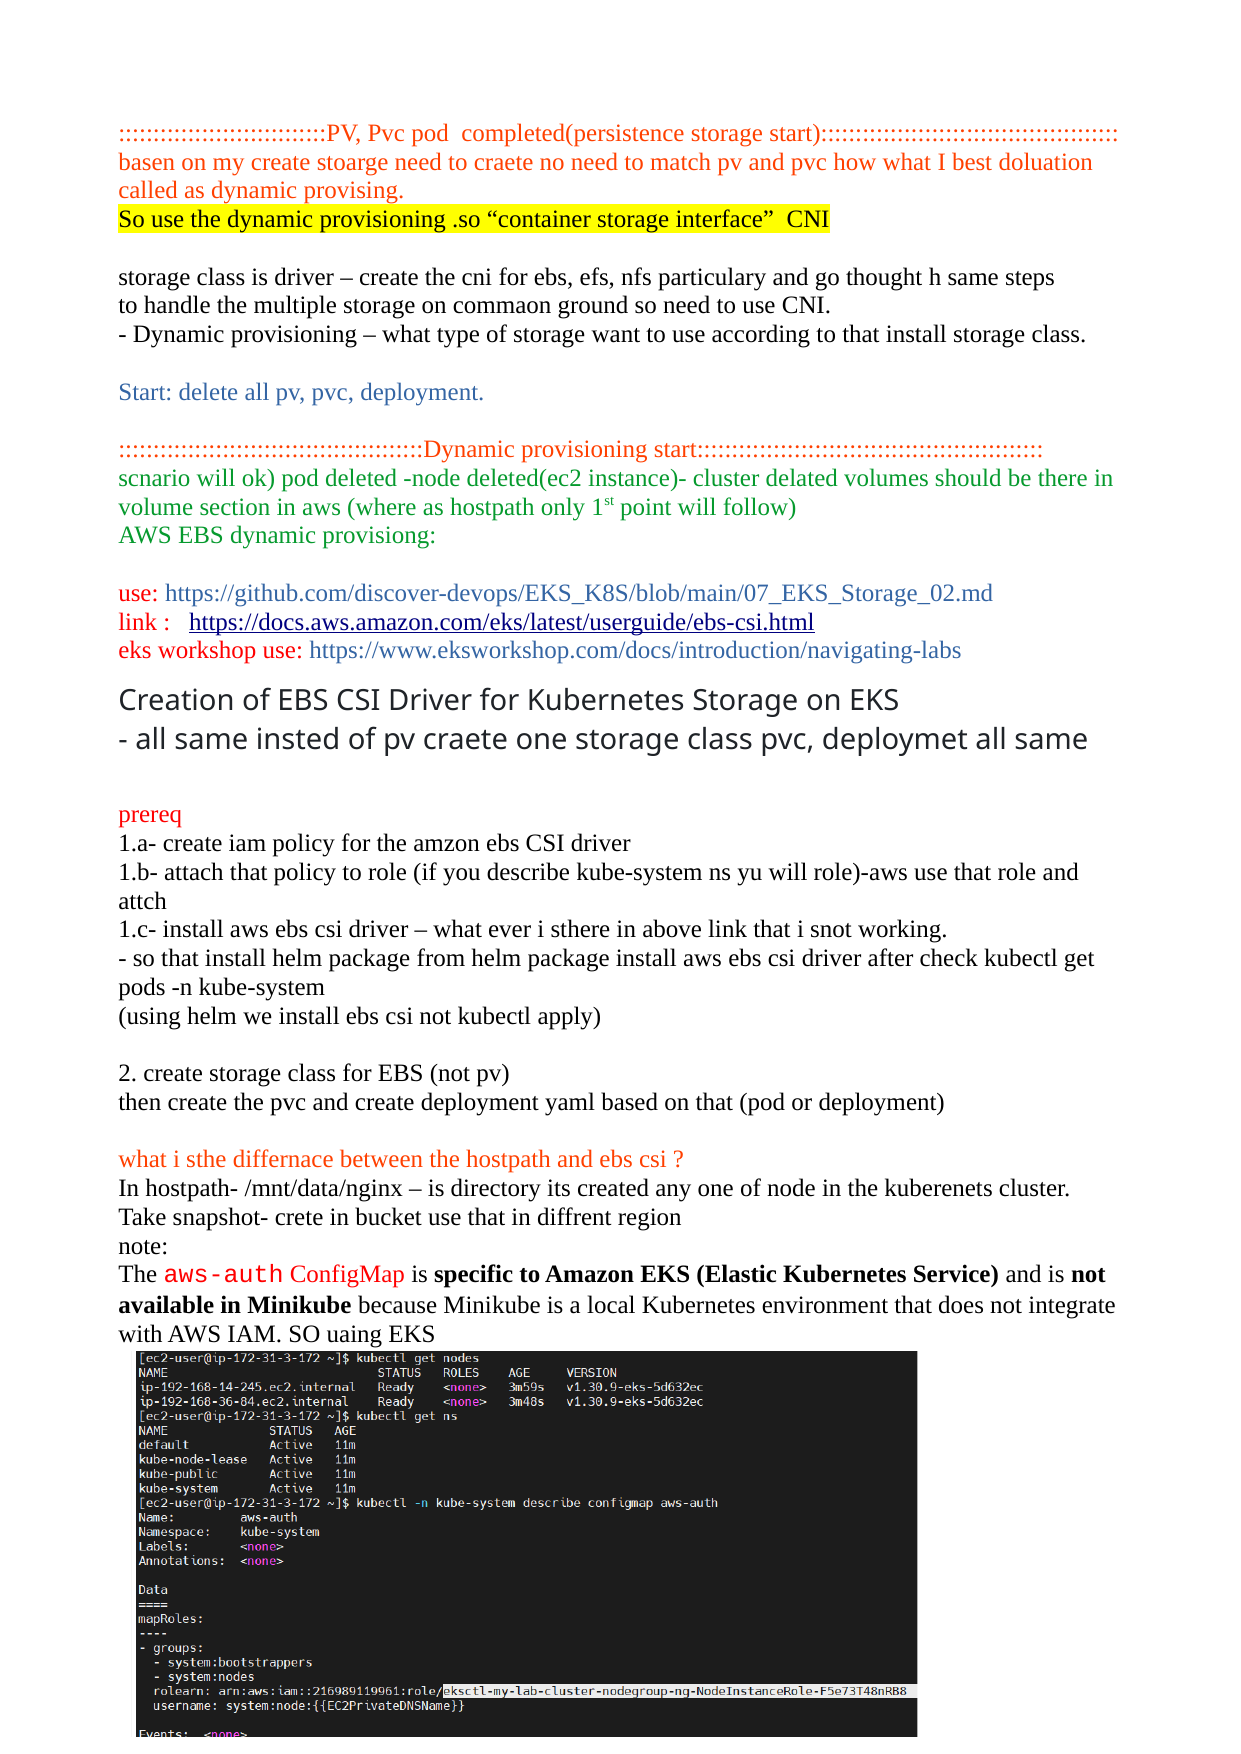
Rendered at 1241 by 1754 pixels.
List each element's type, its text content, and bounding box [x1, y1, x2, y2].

text Take snapshot- crete in bucket use that in diffrent region note: [118, 1202, 1122, 1259]
text eks workshop use: https://www.eksworkshop.com/docs/introduction/navigating-labs [118, 636, 1122, 664]
text ::::::::::::::::::::::::::::::::::::::::::::Dynamic provisioning start:::::::::::::::::::::::::::::::::::::::::::::::::: [118, 406, 1122, 463]
subtitle Creation of EBS CSI Driver for Kubernetes Storage on EKS - all same insted of pv craete one storage class pvc, deploymet all same [118, 679, 1122, 758]
text 1.c- install aws ebs csi driver – what ever i sthere in above link that i snot working. [118, 914, 1122, 943]
text The aws-auth ConfigMap is specific to Amazon EKS (Elastic Kubernetes Service) and is not available in Minikube because Minikube is a local Kubernetes environment that does not integrate with AWS IAM. SO uaing EKS [118, 1259, 1122, 1405]
text prereq [118, 771, 1122, 828]
picture [131, 1351, 918, 1737]
text scnario will ok) pod deleted -node deleted(ec2 instance)- cluster delated volumes should be there in volume section in aws (where as hostpath only 1st point will follow) AWS EBS dynamic provisiong: [118, 463, 1122, 578]
text use: https://github.com/discover-devops/EKS_K8S/blob/main/07_EKS_Storage_02.md link : https://docs.aws.amazon.com/eks/latest/userguide/ebs-csi.html [118, 578, 1122, 636]
text 1.a- create iam policy for the amzon ebs CSI driver 1.b- attach that policy to role (if you describe kube-system ns yu will role)-aws use that role and attch [118, 828, 1122, 914]
text what i sthe differnace between the hostpath and ebs csi ? [118, 1144, 1122, 1173]
text - so that install helm package from helm package install aws ebs csi driver after check kubectl get pods -n kube-system (using helm we install ebs csi not kubectl apply) 2. create storage class for EBS (not pv) [118, 943, 1122, 1087]
text then create the pvc and create deployment yaml based on that (pod or deployment) [118, 1087, 1122, 1144]
text ::::::::::::::::::::::::::::::PV, Pvc pod completed(persistence storage start)::::::::::::::::::::::::::::::::::::::::::: basen on my create stoarge need to craete no need to match pv and pvc how what I best doluation called as dynamic provising. So use the dynamic provisioning .so “container storage interface” CNI storage class is driver – create the cni for ebs, efs, nfs particulary and go thought h same steps to handle the multiple storage on commaon ground so need to use CNI. - Dynamic provisioning – what type of storage want to use according to that install storage class. Start: delete all pv, pvc, deployment. [118, 118, 1122, 406]
text In hostpath- /mnt/data/nginx – is directory its created any one of node in the kuberenets cluster. [118, 1173, 1122, 1202]
